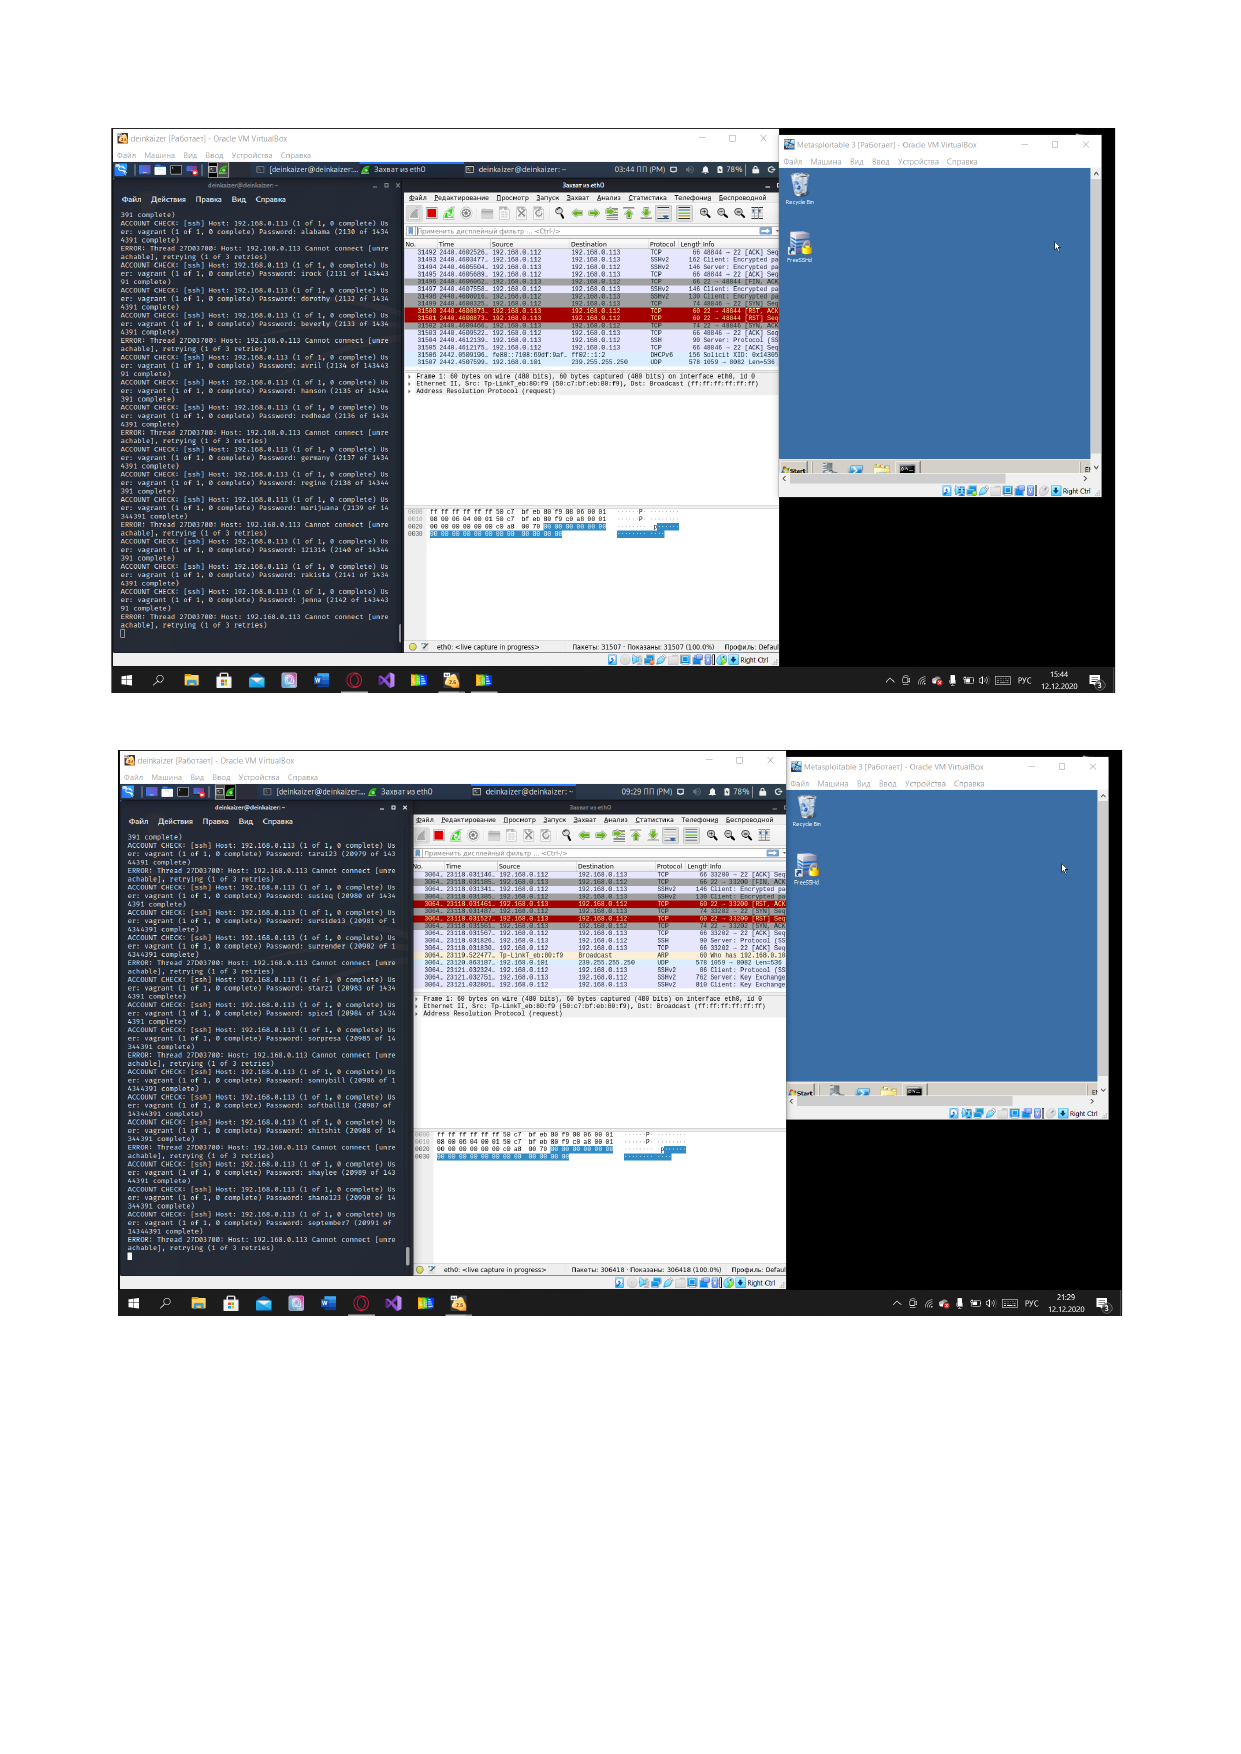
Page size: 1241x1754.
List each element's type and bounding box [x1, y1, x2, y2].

picture [118, 750, 1123, 1316]
picture [111, 128, 1116, 693]
